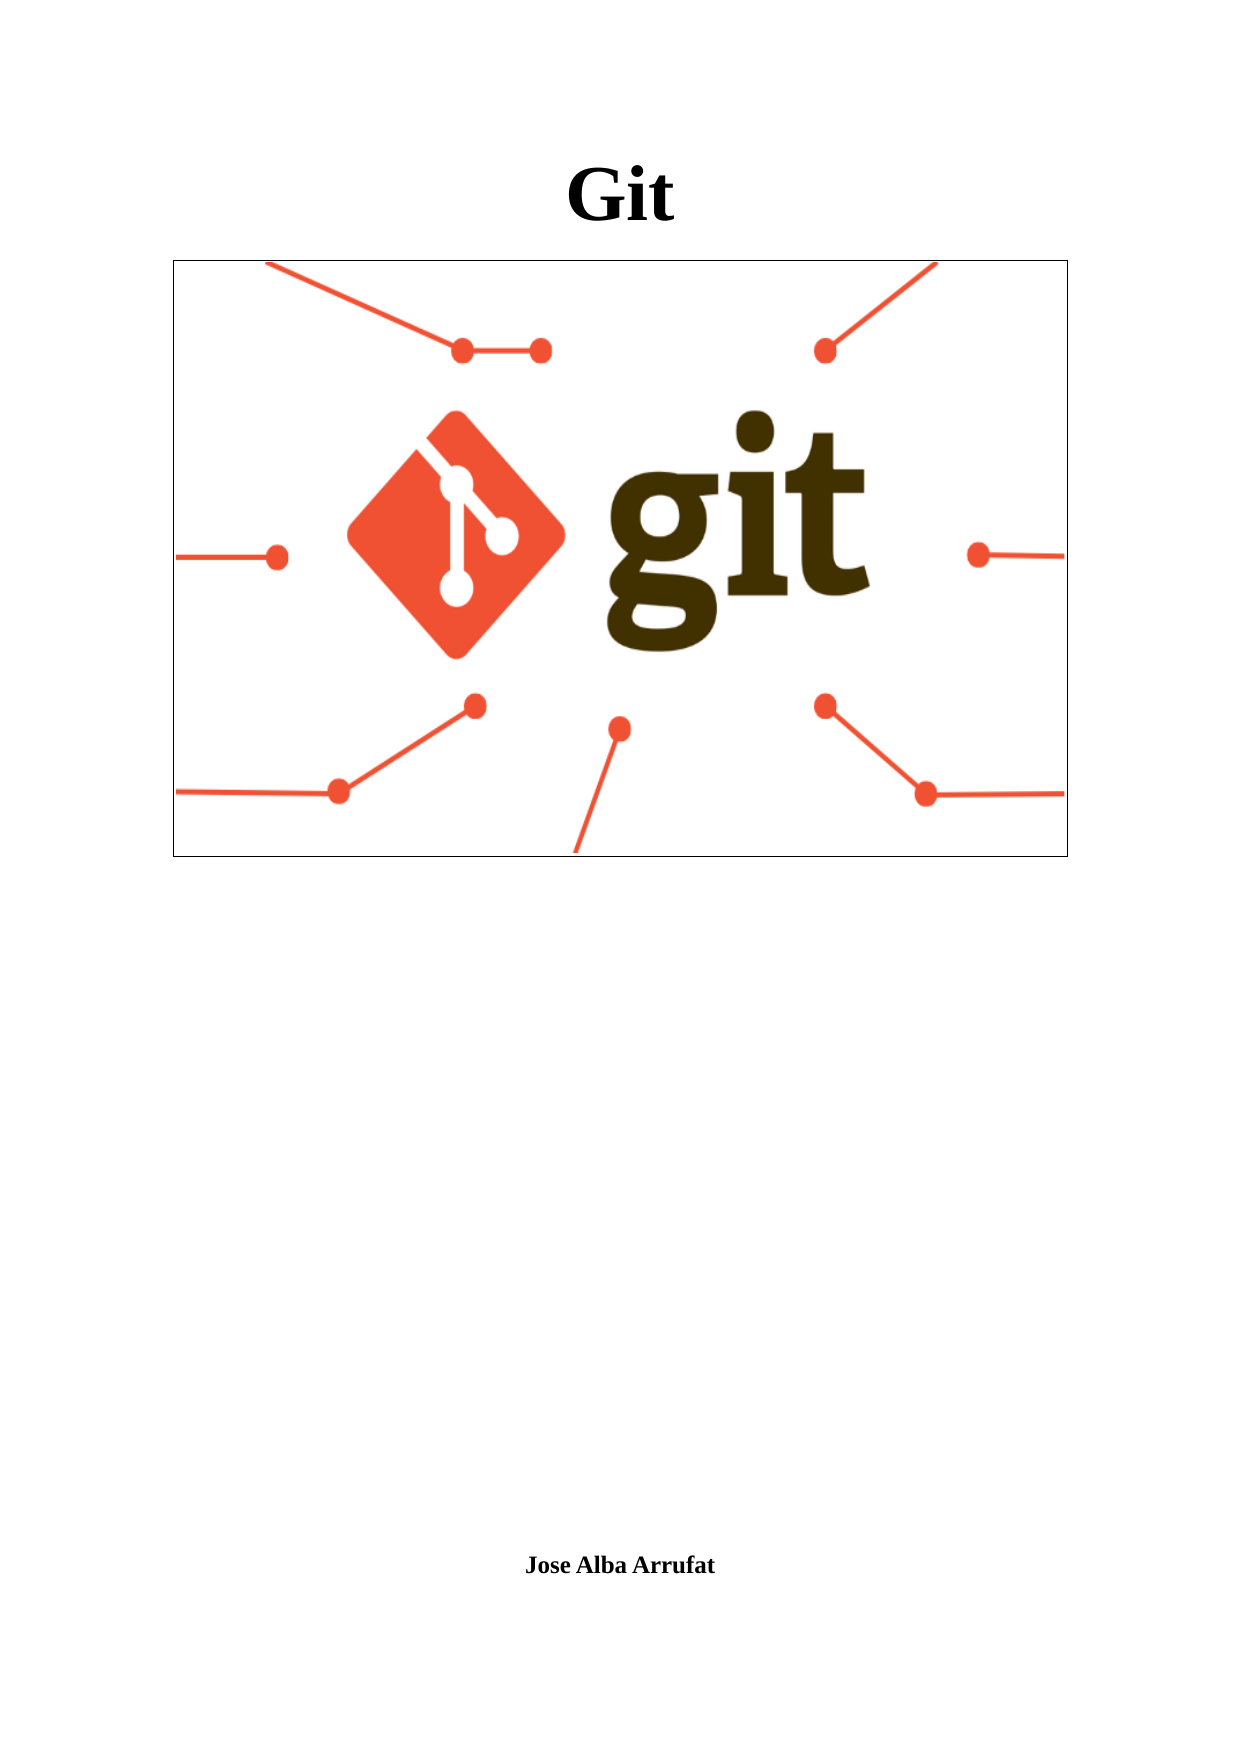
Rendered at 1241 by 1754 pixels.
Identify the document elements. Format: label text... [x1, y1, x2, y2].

text Git [118, 147, 1122, 238]
text Jose Alba Arrufat [118, 1551, 1122, 1579]
picture [175, 262, 1065, 853]
